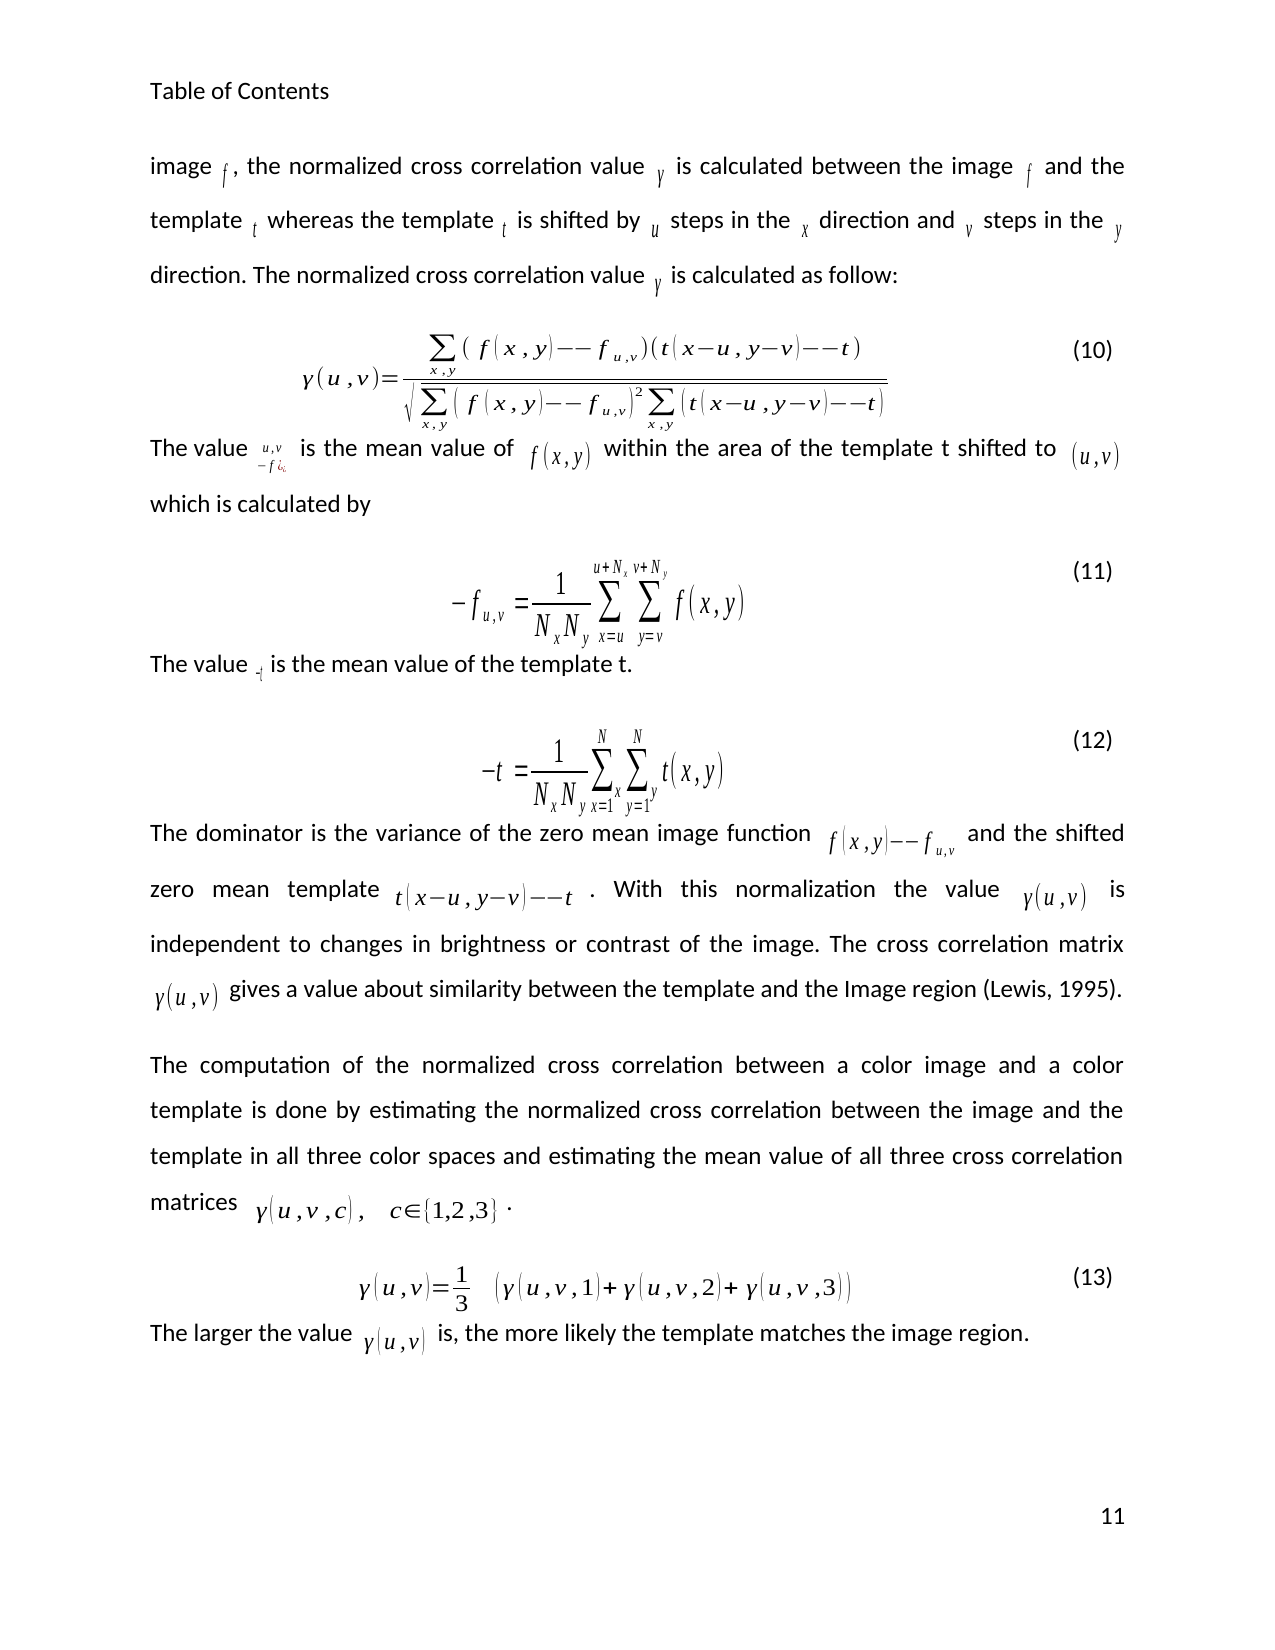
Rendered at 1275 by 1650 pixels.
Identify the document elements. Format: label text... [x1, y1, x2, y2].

table_header (13) [1061, 1261, 1147, 1317]
table_header (11) [1061, 555, 1147, 649]
text The dominator is the variance of the zero mean image function and the shifted zero mean template. With this normalization the value is independent to changes in brightness or contrast of the image. The cross correlation matrix gives a value about similarity between the template and the Image region (Lewis, 1995). [150, 818, 1125, 1013]
table_header [150, 1261, 1061, 1317]
table_header (12) [1061, 724, 1147, 818]
table_header [150, 555, 1061, 649]
table_header [150, 724, 1061, 818]
text Template matching is a technique for finding regions in an image that matches a smaller image template. One approach of determining the position of a pattern in an image is based on the 2D normalized cross correlation. Let be the intensity value of an image at the point where, and is the image size of the image. The pattern is represented by a given template t of size. At each position in the image, the normalized cross correlation value is calculated between the image and the template whereas the template is shifted by steps in the direction and steps in the direction. The normalized cross correlation value is calculated as follow: [150, 150, 1125, 298]
text The computation of the normalized cross correlation between a color image and a color template is done by estimating the normalized cross correlation between the image and the template in all three color spaces and estimating the mean value of all three cross correlation matrices. [150, 1049, 1125, 1225]
text The larger the value is, the more likely the template matches the image region. [150, 1317, 1125, 1357]
text The value is the mean value of within the area of the template t shifted to which is calculated by [150, 432, 1125, 519]
table_header (10) [1061, 334, 1147, 432]
text The value is the mean value of the template t. [150, 649, 1125, 688]
table_header [150, 334, 1061, 432]
